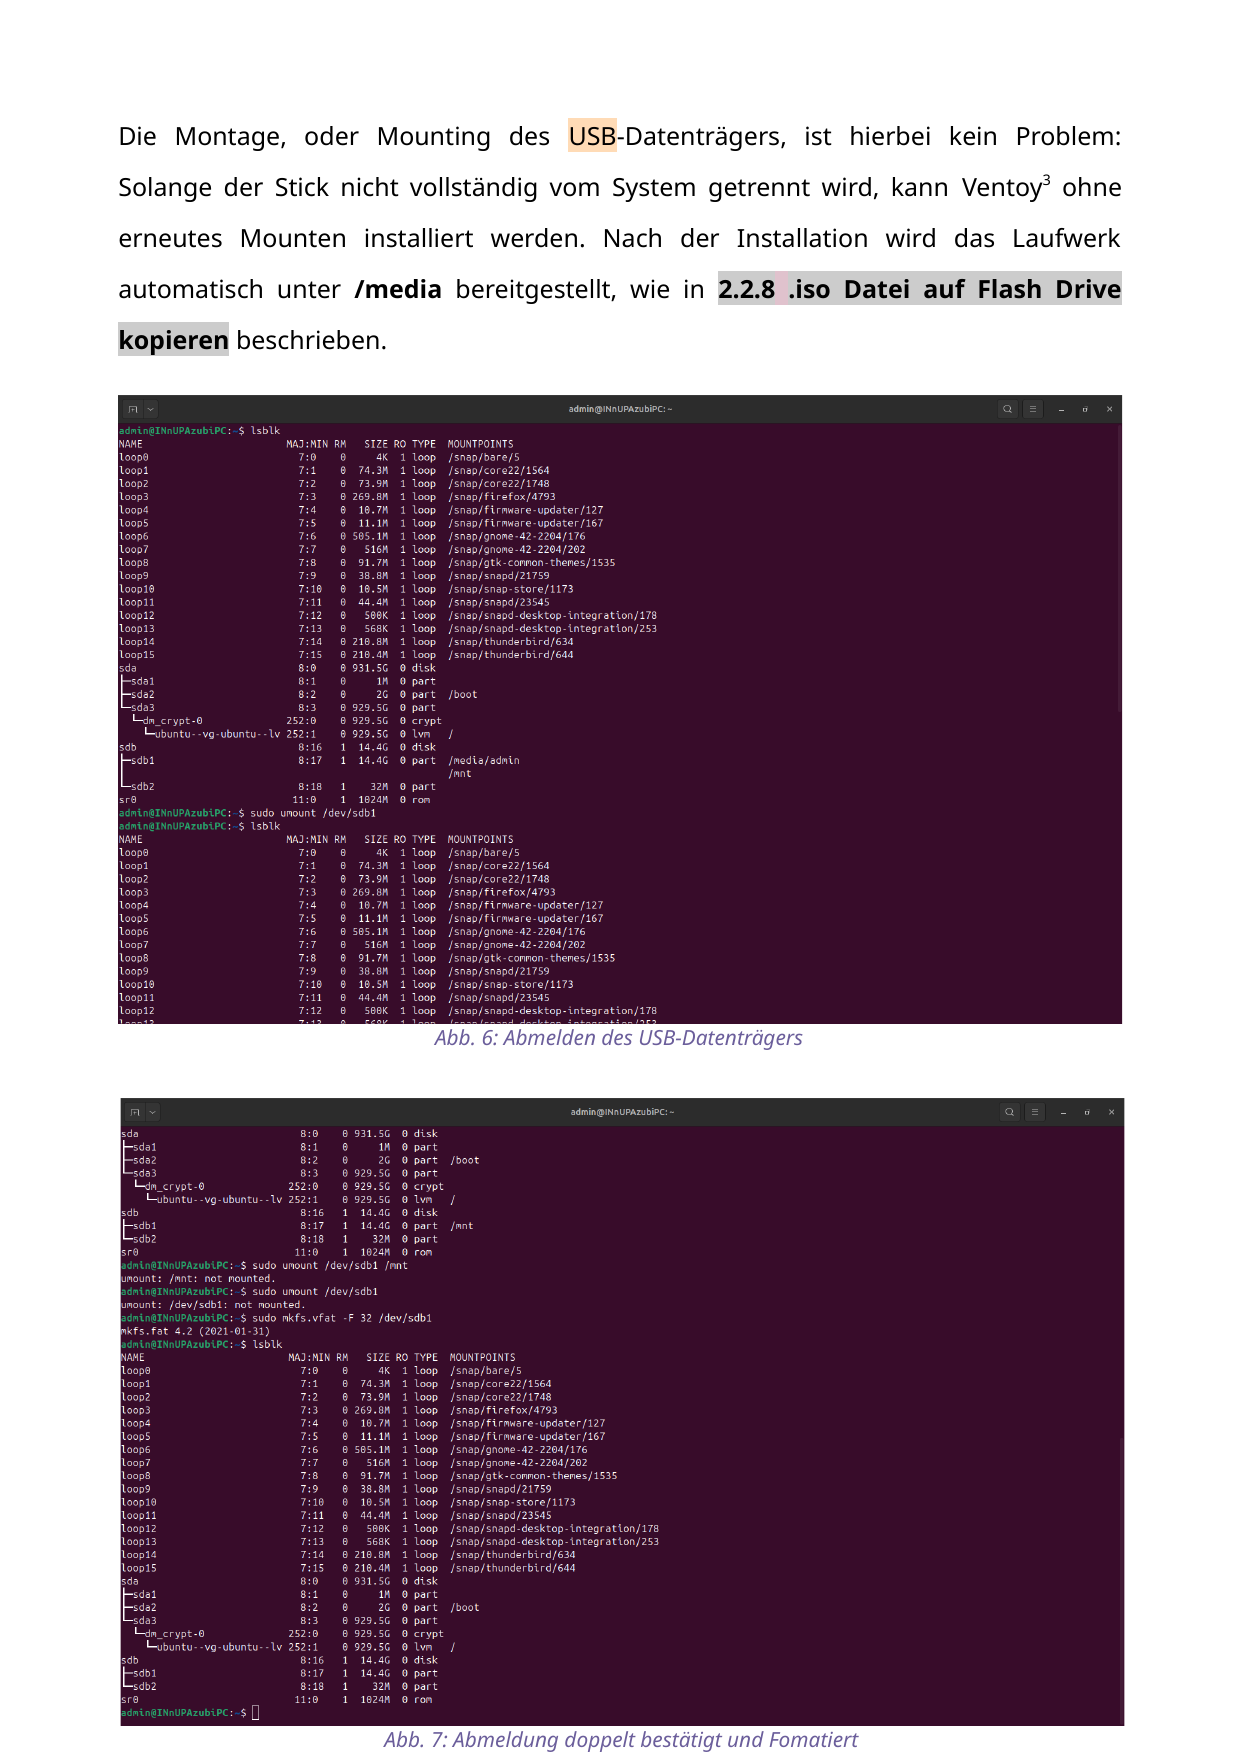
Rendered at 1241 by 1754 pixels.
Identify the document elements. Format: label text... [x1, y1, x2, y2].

text Die Montage, oder Mounting des USB-Datenträgers, ist hierbei kein Problem: Solange der Stick nicht vollständig vom System getrennt wird, kann Ventoy3 ohne erneutes Mounten installiert werden. Nach der Installation wird das Laufwerk automatisch unter /media bereitgestellt, wie in 2.2.8 .iso Datei auf Flash Drive kopieren beschrieben. [118, 118, 1122, 356]
picture [120, 1098, 1125, 1726]
picture [118, 395, 1123, 1024]
text Abb. 6: Abmelden des USB-Datenträgers [118, 1024, 1122, 1052]
text Abb. 7: Abmeldung doppelt bestätigt und Fomatiert [121, 1726, 1124, 1754]
